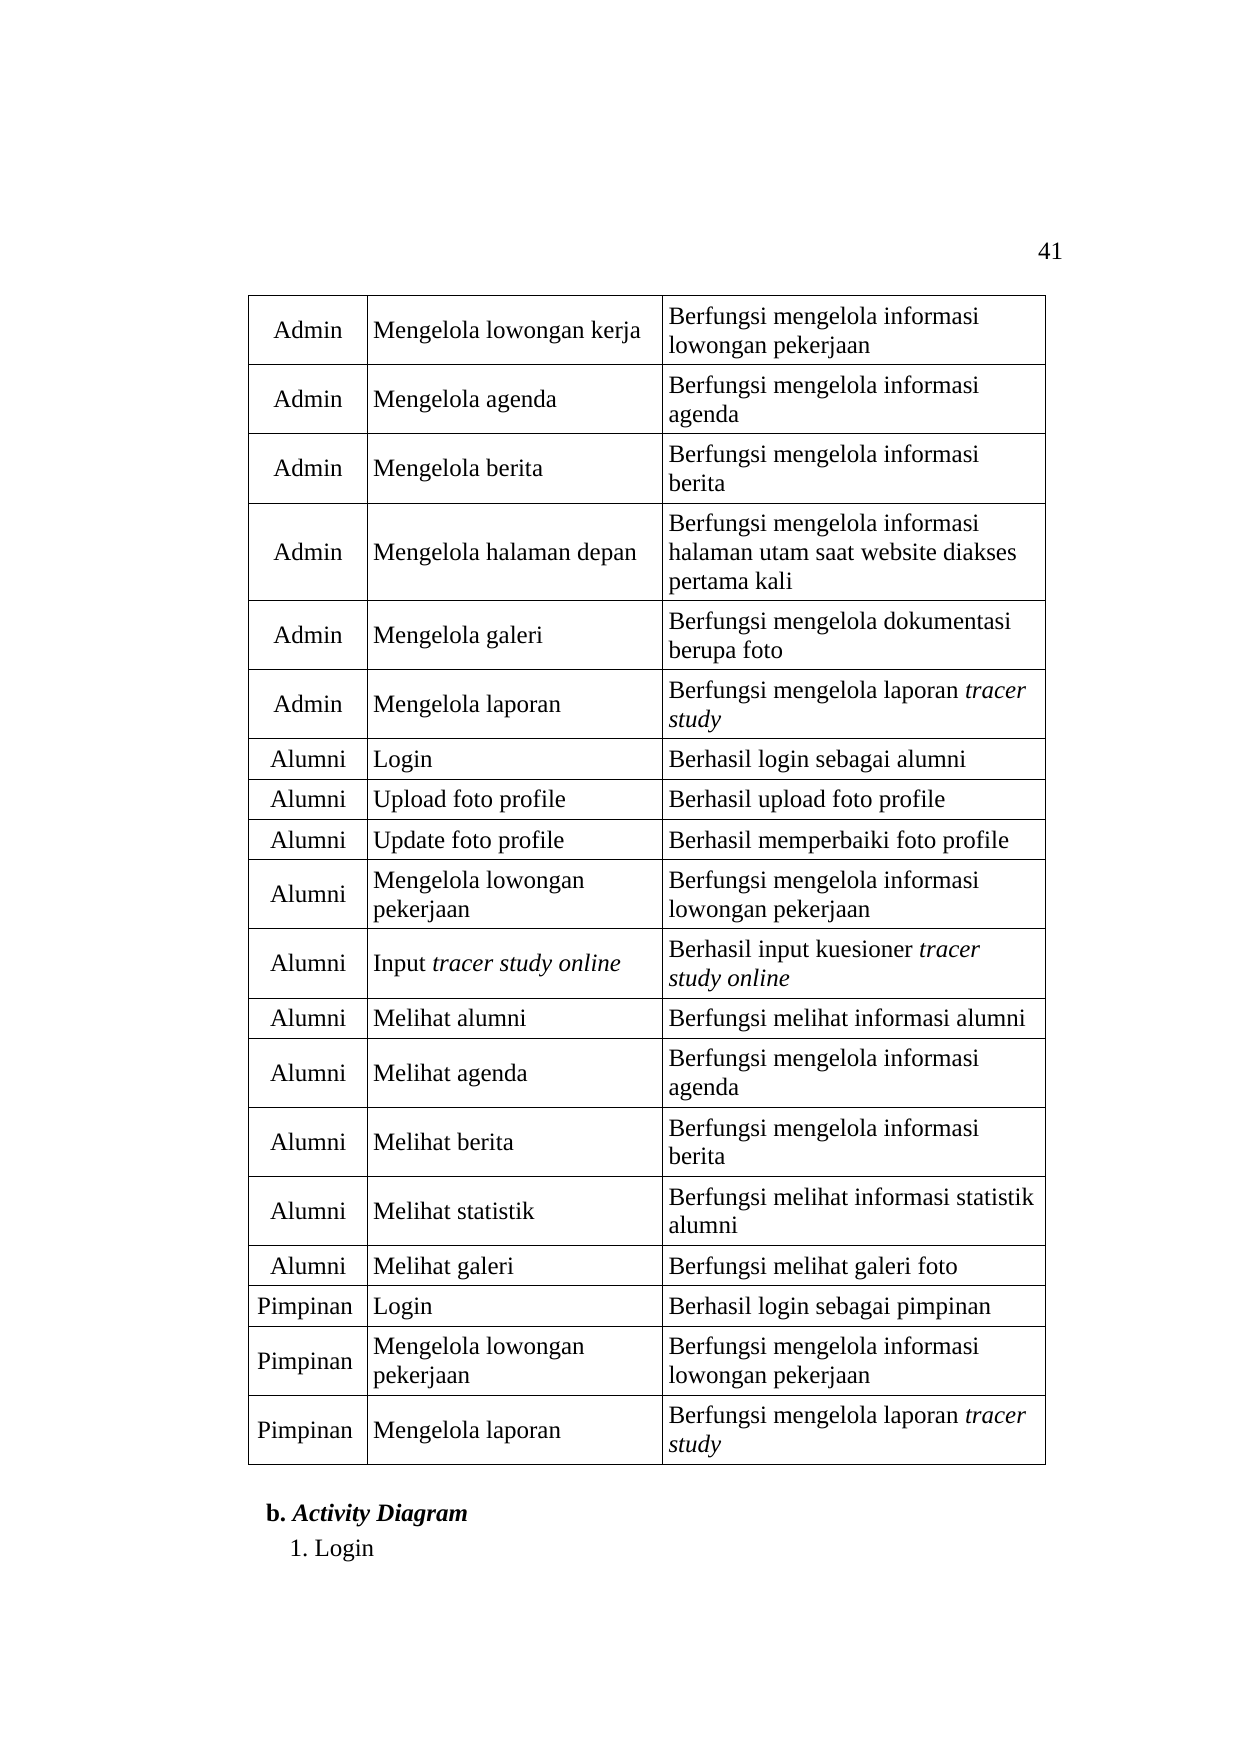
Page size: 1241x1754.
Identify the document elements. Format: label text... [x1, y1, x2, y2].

table_cell Berfungsi mengelola informasi lowongan pekerjaan [663, 1327, 1045, 1394]
table_cell Berfungsi mengelola informasi berita [663, 1108, 1045, 1176]
table_cell Berfungsi mengelola laporan tracer study [663, 670, 1045, 738]
table_cell Berfungsi mengelola informasi agenda [663, 365, 1045, 433]
table_cell Input tracer study online [368, 929, 662, 997]
table_cell Melihat galeri [368, 1246, 662, 1285]
table_cell Alumni [249, 780, 367, 819]
table_cell Admin [249, 504, 367, 600]
table_cell Berfungsi mengelola dokumentasi berupa foto [663, 601, 1045, 669]
table_cell Mengelola halaman depan [368, 504, 662, 600]
table_cell Mengelola lowongan kerja [368, 296, 662, 364]
table_cell Mengelola lowongan pekerjaan [368, 860, 662, 928]
table_cell Alumni [249, 1108, 367, 1176]
table_cell Alumni [249, 1177, 367, 1245]
table_cell Berhasil memperbaiki foto profile [663, 820, 1045, 859]
table_cell Alumni [249, 999, 367, 1038]
table_cell Pimpinan [249, 1286, 367, 1326]
table_cell Melihat statistik [368, 1177, 662, 1245]
table_cell Mengelola galeri [368, 601, 662, 669]
table_cell Berhasil login sebagai alumni [663, 739, 1045, 779]
table_cell Melihat alumni [368, 999, 662, 1038]
table_cell Pimpinan [249, 1327, 367, 1394]
table_cell Admin [249, 296, 367, 364]
table_cell Alumni [249, 820, 367, 859]
table_cell Mengelola berita [368, 434, 662, 502]
table_cell Alumni [249, 739, 367, 779]
table_cell Berfungsi mengelola laporan tracer study [663, 1396, 1045, 1464]
table_cell Admin [249, 365, 367, 433]
table_cell Mengelola laporan [368, 1396, 662, 1464]
table_cell Pimpinan [249, 1396, 367, 1464]
table_cell Login [368, 1286, 662, 1326]
table_cell Mengelola lowongan pekerjaan [368, 1327, 662, 1394]
table_cell Admin [249, 434, 367, 502]
table_cell Mengelola agenda [368, 365, 662, 433]
table_cell Berhasil input kuesioner tracer study online [663, 929, 1045, 997]
table_cell Alumni [249, 1246, 367, 1285]
table_cell Alumni [249, 929, 367, 997]
table_cell Admin [249, 670, 367, 738]
table_cell Berhasil login sebagai pimpinan [663, 1286, 1045, 1326]
table_cell Admin [249, 601, 367, 669]
table_cell Update foto profile [368, 820, 662, 859]
table_cell Login [368, 739, 662, 779]
table_cell Berhasil upload foto profile [663, 780, 1045, 819]
table_cell Upload foto profile [368, 780, 662, 819]
table_cell Berfungsi melihat informasi statistik alumni [663, 1177, 1045, 1245]
table_cell Melihat agenda [368, 1039, 662, 1107]
table_cell Berfungsi mengelola informasi lowongan pekerjaan [663, 296, 1045, 364]
table_cell Berfungsi melihat galeri foto [663, 1246, 1045, 1285]
table_cell Berfungsi mengelola informasi halaman utam saat website diakses pertama kali [663, 504, 1045, 600]
table_cell Berfungsi mengelola informasi lowongan pekerjaan [663, 860, 1045, 928]
text 1. Login [289, 1533, 1063, 1561]
table_cell Berfungsi mengelola informasi berita [663, 434, 1045, 502]
table_cell Berfungsi melihat informasi alumni [663, 999, 1045, 1038]
table_cell Mengelola laporan [368, 670, 662, 738]
table_cell Berfungsi mengelola informasi agenda [663, 1039, 1045, 1107]
table_cell Melihat berita [368, 1108, 662, 1176]
table_cell Alumni [249, 1039, 367, 1107]
text b. Activity Diagram [266, 1498, 1063, 1527]
table_cell Alumni [249, 860, 367, 928]
